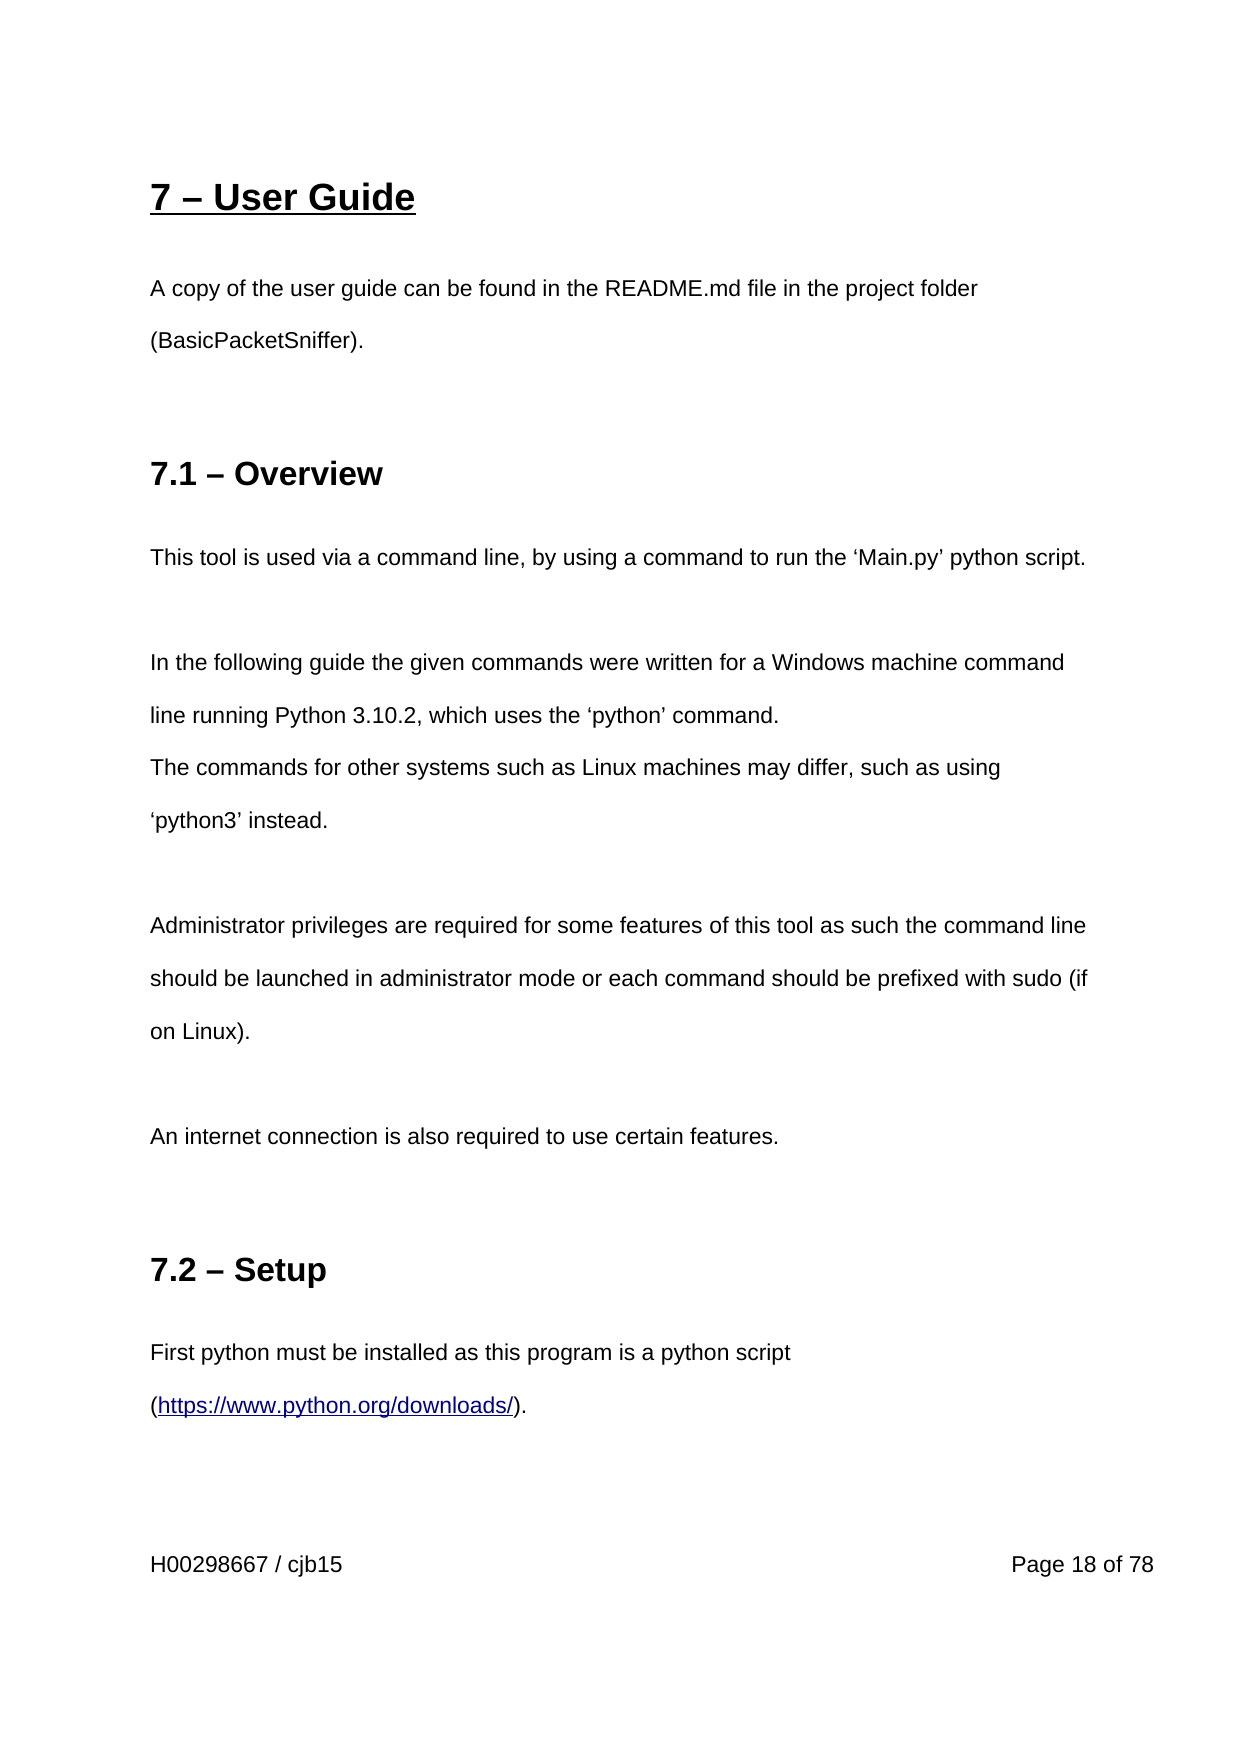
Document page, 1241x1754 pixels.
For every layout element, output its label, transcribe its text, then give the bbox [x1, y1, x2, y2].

text The commands for other systems such as Linux machines may differ, such as using ‘python3’ instead. [150, 754, 1090, 833]
subtitle 7.2 – Setup [150, 1249, 1090, 1288]
subtitle 7.1 – Overview [150, 454, 1090, 492]
text In the following guide the given commands were written for a Windows machine command line running Python 3.10.2, which uses the ‘python’ command. [150, 649, 1090, 728]
subtitle 7 – User Guide [150, 175, 1090, 219]
text This tool is used via a command line, by using a command to run the ‘Main.py’ python script. [150, 543, 1090, 570]
text First python must be installed as this program is a python script (https://www.python.org/downloads/). [150, 1339, 1090, 1418]
text Administrator privileges are required for some features of this tool as such the command line should be launched in administrator mode or each command should be prefixed with sudo (if on Linux). [150, 912, 1090, 1044]
text A copy of the user guide can be found in the README.md file in the project folder (BasicPacketSniffer). [150, 275, 1090, 354]
text An internet connection is also required to use certain features. [150, 1123, 1090, 1150]
